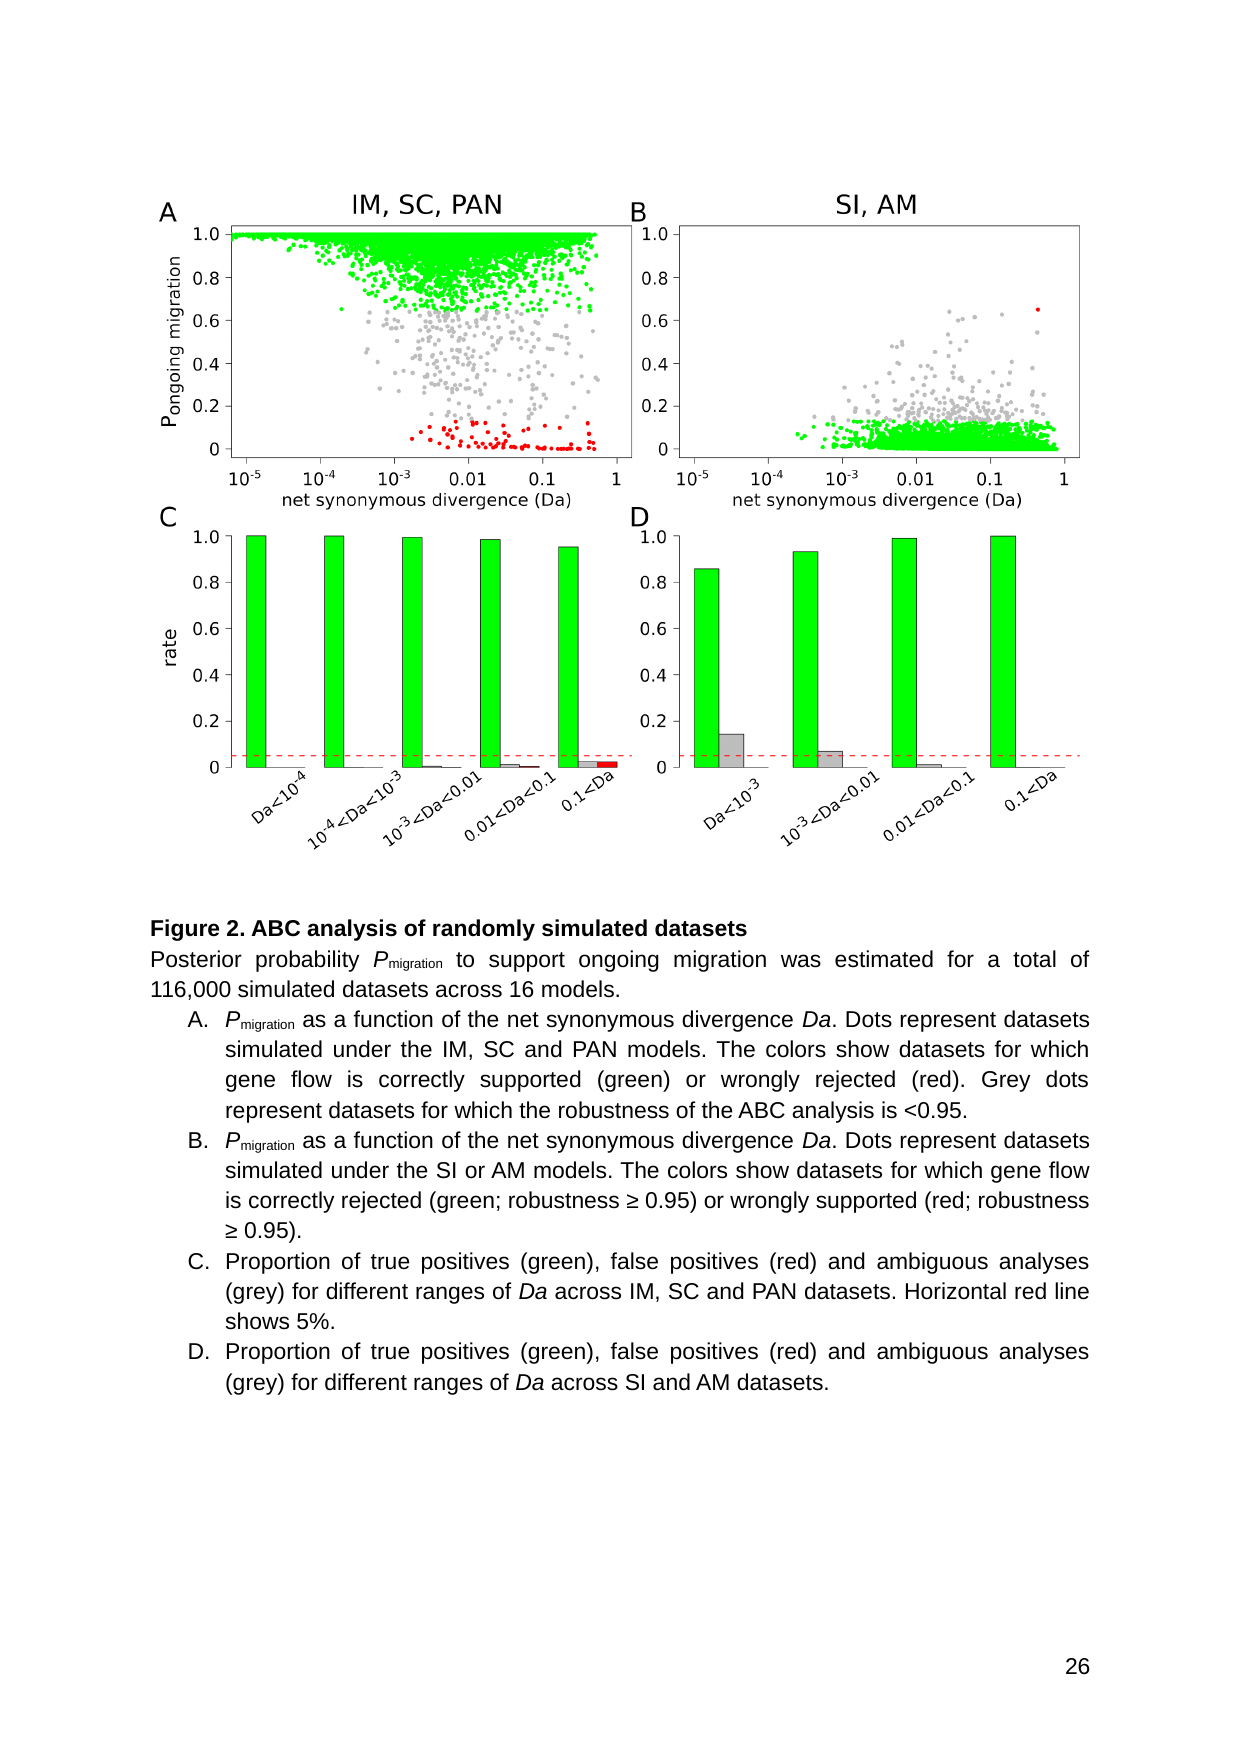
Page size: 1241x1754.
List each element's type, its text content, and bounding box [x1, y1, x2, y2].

text Posterior probability Pmigration to support ongoing migration was estimated for a total of 116,000 simulated datasets across 16 models. [150, 946, 1090, 1002]
list Proportion of true positives (green), false positives (red) and ambiguous analyses (grey) for different ranges of Da across IM, SC and PAN datasets. Horizontal red line shows 5%. [187, 1248, 1090, 1334]
text Figure 2. ABC analysis of randomly simulated datasets [150, 915, 1090, 942]
picture [150, 180, 1091, 851]
list Proportion of true positives (green), false positives (red) and ambiguous analyses (grey) for different ranges of Da across SI and AM datasets. [187, 1338, 1090, 1395]
list Pmigration as a function of the net synonymous divergence Da. Dots represent datasets simulated under the IM, SC and PAN models. The colors show datasets for which gene flow is correctly supported (green) or wrongly rejected (red). Grey dots represent datasets for which the robustness of the ABC analysis is <0.95. [187, 1006, 1090, 1123]
list Pmigration as a function of the net synonymous divergence Da. Dots represent datasets simulated under the SI or AM models. The colors show datasets for which gene flow is correctly rejected (green; robustness ≥ 0.95) or wrongly supported (red; robustness ≥ 0.95). [187, 1127, 1090, 1244]
